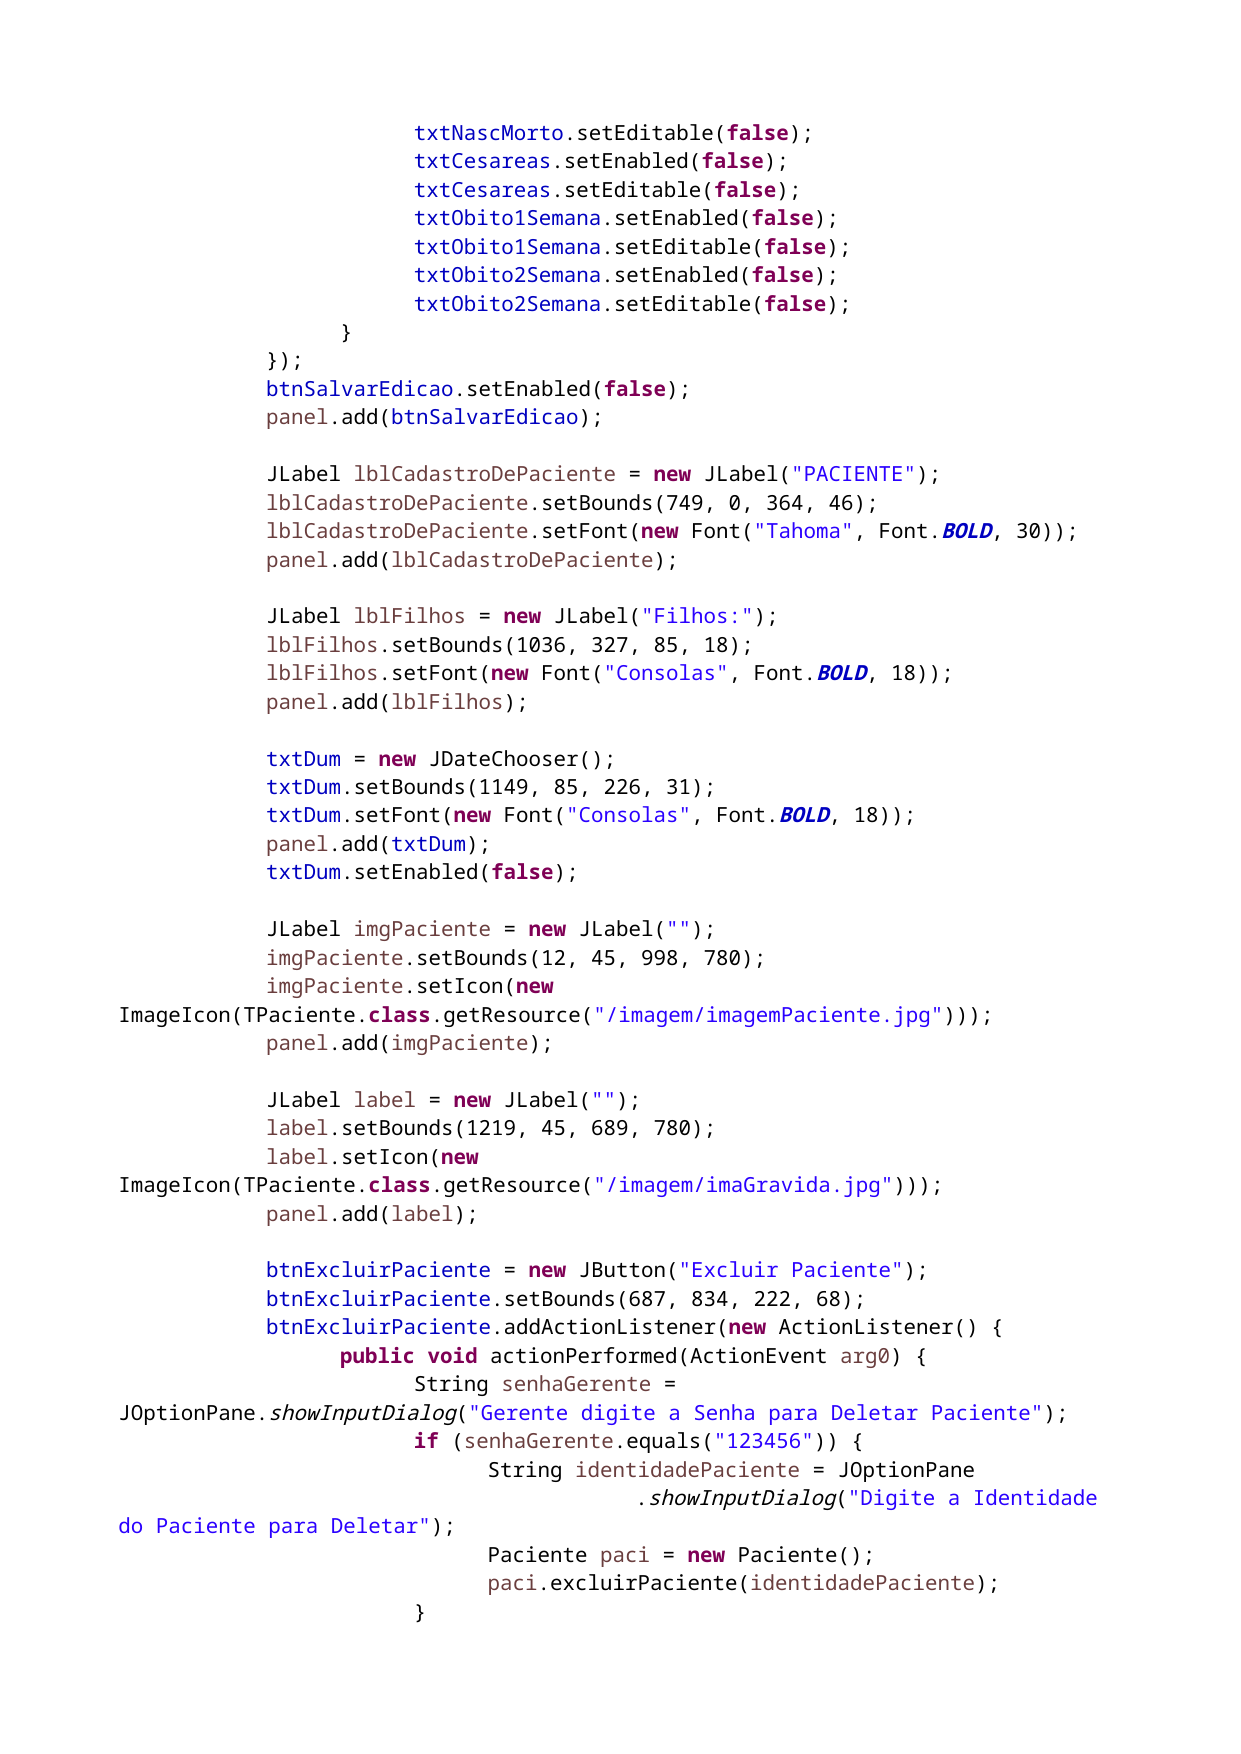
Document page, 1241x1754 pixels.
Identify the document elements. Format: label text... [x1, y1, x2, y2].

text txtObito1Semana.setEnabled(false); [118, 203, 1122, 232]
text String identidadePaciente = JOptionPane [118, 1455, 1122, 1483]
text imgPaciente.setIcon(new ImageIcon(TPaciente.class.getResource("/imagem/imagemPaciente.jpg"))); [118, 971, 1122, 1028]
text label.setBounds(1219, 45, 689, 780); [118, 1113, 1122, 1142]
text txtCesareas.setEnabled(false); [118, 147, 1122, 175]
text btnSalvarEdicao.setEnabled(false); [118, 374, 1122, 402]
text txtDum.setEnabled(false); [118, 857, 1122, 886]
text lblFilhos.setBounds(1036, 327, 85, 18); [118, 630, 1122, 658]
text paci.excluirPaciente(identidadePaciente); [118, 1568, 1122, 1597]
text JLabel label = new JLabel(""); [118, 1085, 1122, 1113]
text btnExcluirPaciente.addActionListener(new ActionListener() { [118, 1312, 1122, 1341]
text btnExcluirPaciente.setBounds(687, 834, 222, 68); [118, 1284, 1122, 1312]
text JLabel lblCadastroDePaciente = new JLabel("PACIENTE"); [118, 459, 1122, 488]
text Paciente paci = new Paciente(); [118, 1540, 1122, 1568]
text imgPaciente.setBounds(12, 45, 998, 780); [118, 943, 1122, 971]
text public void actionPerformed(ActionEvent arg0) { [118, 1341, 1122, 1369]
text txtDum = new JDateChooser(); [118, 744, 1122, 772]
text } [118, 1597, 1122, 1625]
text panel.add(lblCadastroDePaciente); [118, 545, 1122, 573]
text label.setIcon(new ImageIcon(TPaciente.class.getResource("/imagem/imaGravida.jpg"))); [118, 1142, 1122, 1199]
text panel.add(lblFilhos); [118, 687, 1122, 715]
text }); [118, 346, 1122, 374]
text txtNascMorto.setEditable(false); [118, 118, 1122, 147]
text panel.add(txtDum); [118, 829, 1122, 857]
text txtDum.setBounds(1149, 85, 226, 31); [118, 772, 1122, 801]
text txtObito1Semana.setEditable(false); [118, 232, 1122, 260]
text panel.add(btnSalvarEdicao); [118, 402, 1122, 431]
text } [118, 317, 1122, 346]
text lblFilhos.setFont(new Font("Consolas", Font.BOLD, 18)); [118, 658, 1122, 687]
text txtCesareas.setEditable(false); [118, 175, 1122, 203]
text btnExcluirPaciente = new JButton("Excluir Paciente"); [118, 1256, 1122, 1284]
text txtDum.setFont(new Font("Consolas", Font.BOLD, 18)); [118, 801, 1122, 829]
text .showInputDialog("Digite a Identidade do Paciente para Deletar"); [118, 1483, 1122, 1540]
text String senhaGerente = JOptionPane.showInputDialog("Gerente digite a Senha para Deletar Paciente"); [118, 1369, 1122, 1426]
text lblCadastroDePaciente.setBounds(749, 0, 364, 46); [118, 488, 1122, 516]
text JLabel lblFilhos = new JLabel("Filhos:"); [118, 602, 1122, 630]
text panel.add(label); [118, 1199, 1122, 1227]
text JLabel imgPaciente = new JLabel(""); [118, 914, 1122, 943]
text panel.add(imgPaciente); [118, 1028, 1122, 1057]
text if (senhaGerente.equals("123456")) { [118, 1426, 1122, 1455]
text txtObito2Semana.setEditable(false); [118, 289, 1122, 317]
text lblCadastroDePaciente.setFont(new Font("Tahoma", Font.BOLD, 30)); [118, 516, 1122, 545]
text txtObito2Semana.setEnabled(false); [118, 260, 1122, 289]
